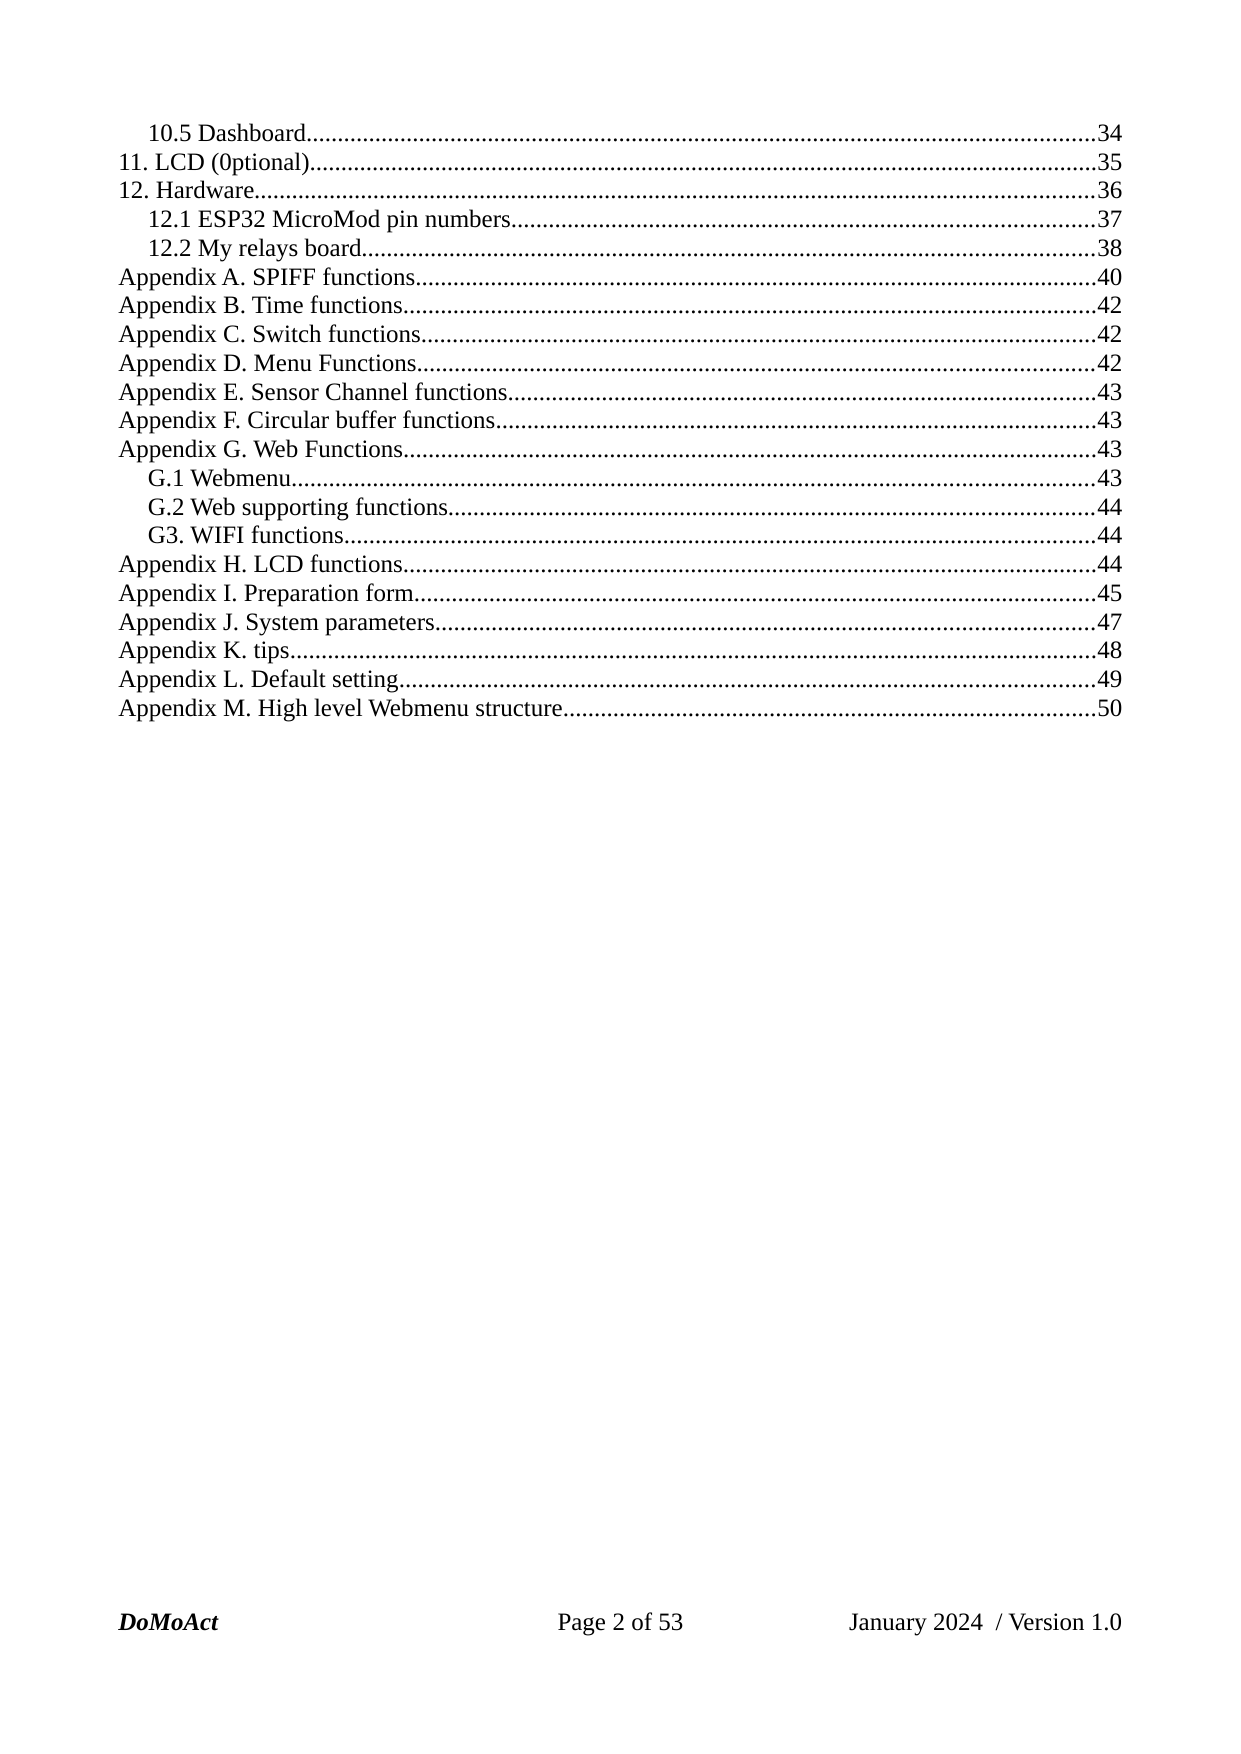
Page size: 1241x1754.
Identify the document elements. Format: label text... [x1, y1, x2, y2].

text 12.2 My relays board 38 [148, 233, 1122, 262]
text Appendix F. Circular buffer functions 43 [118, 406, 1122, 434]
text Appendix B. Time functions 42 [118, 291, 1122, 319]
text 11. LCD (0ptional) 35 [118, 147, 1122, 176]
text Appendix H. LCD functions 44 [118, 549, 1122, 578]
text Appendix E. Sensor Channel functions 43 [118, 377, 1122, 406]
text Appendix D. Menu Functions 42 [118, 348, 1122, 377]
text 12. Hardware 36 [118, 176, 1122, 204]
text G.2 Web supporting functions 44 [148, 492, 1122, 521]
text Appendix G. Web Functions 43 [118, 434, 1122, 463]
text Appendix J. System parameters 47 [118, 607, 1122, 636]
text G.1 Webmenu 43 [148, 463, 1122, 492]
text Appendix I. Preparation form 45 [118, 578, 1122, 607]
text Appendix L. Default setting 49 [118, 664, 1122, 693]
text G3. WIFI functions 44 [148, 521, 1122, 549]
text Appendix A. SPIFF functions 40 [118, 262, 1122, 291]
text Appendix K. tips 48 [118, 636, 1122, 664]
text Appendix C. Switch functions 42 [118, 319, 1122, 348]
text 12.1 ESP32 MicroMod pin numbers 37 [148, 204, 1122, 233]
text Appendix M. High level Webmenu structure 50 [118, 693, 1122, 722]
text 10.5 Dashboard 34 [148, 118, 1122, 147]
